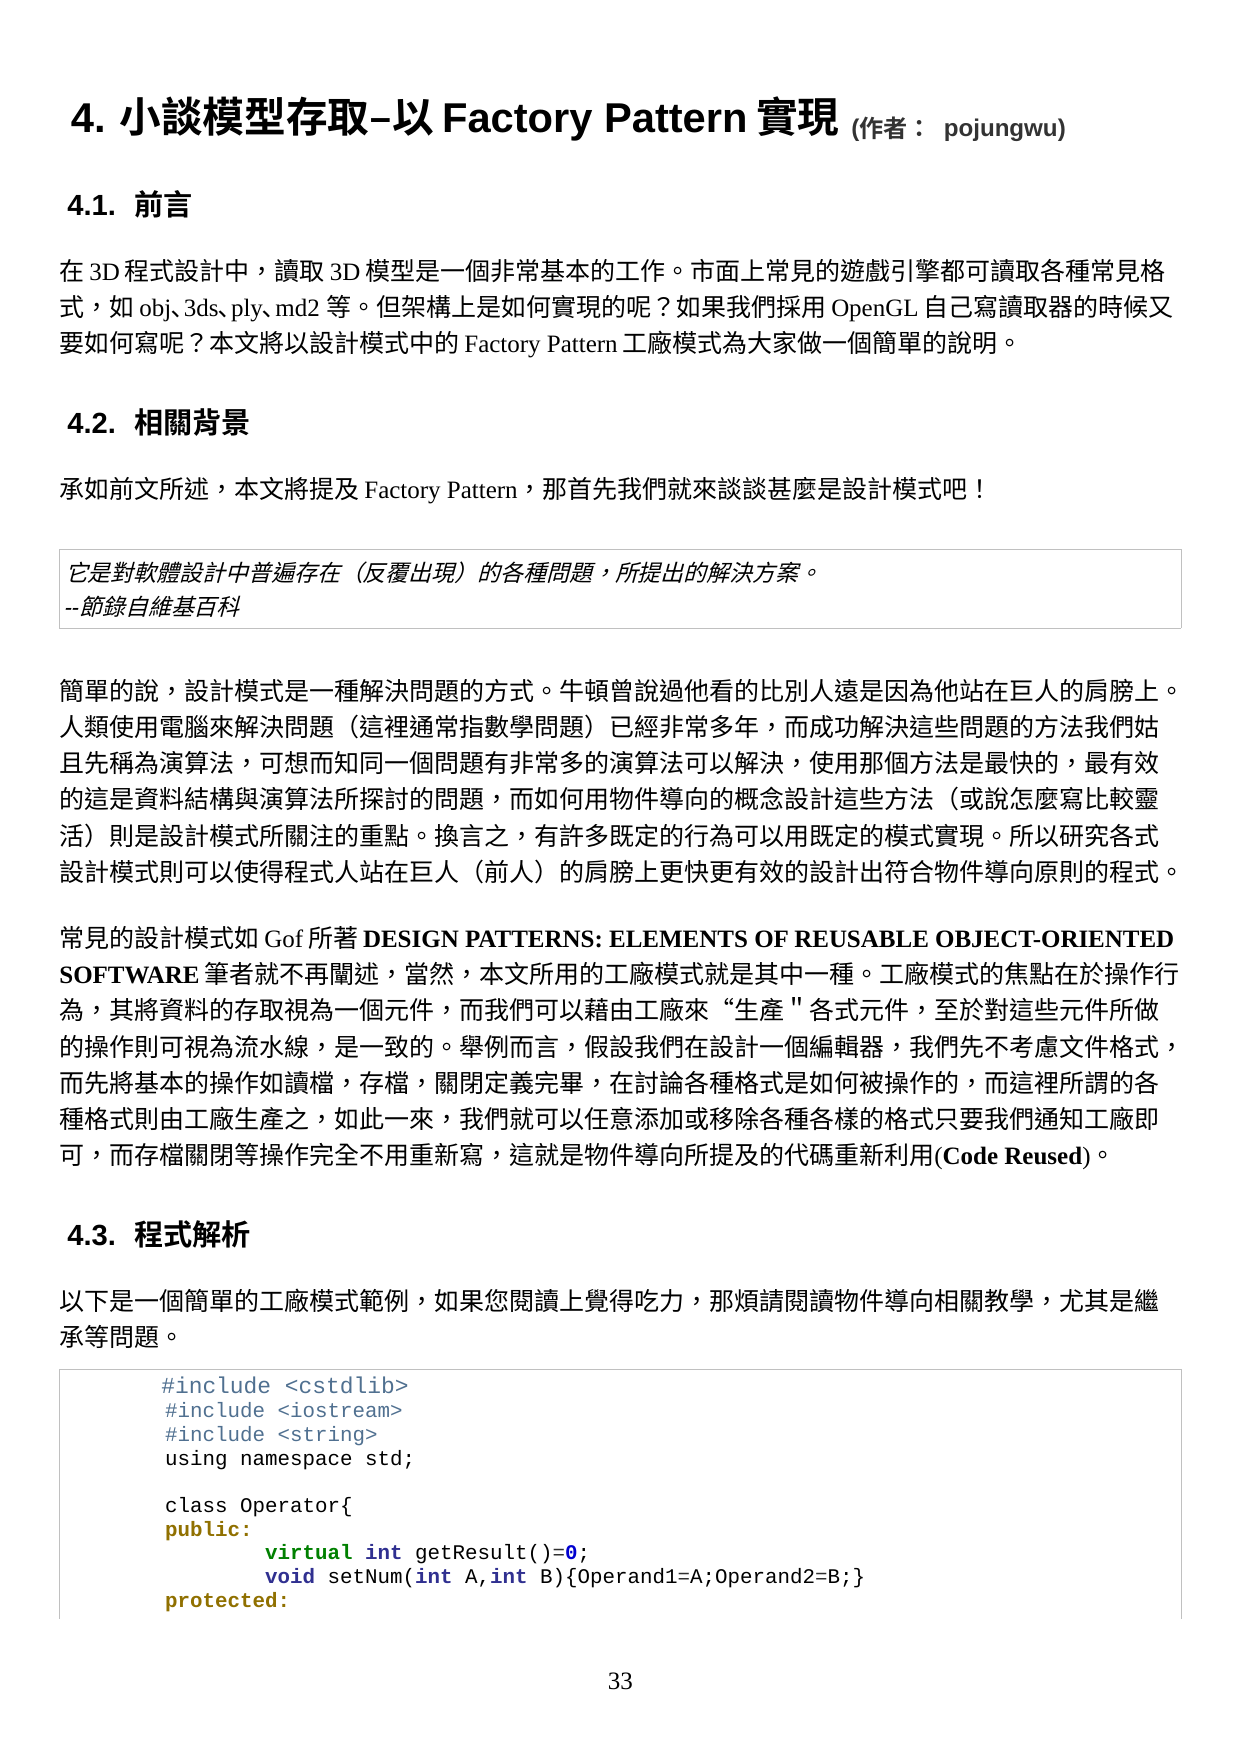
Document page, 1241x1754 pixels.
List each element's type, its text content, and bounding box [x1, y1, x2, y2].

subtitle 相關背景 [59, 400, 1181, 442]
subtitle 程式解析 [59, 1212, 1181, 1254]
subtitle 小談模型存取–以Factory Pattern實現 (作者： pojungwu) [59, 84, 1181, 144]
table_header #include <cstdlib> #include <iostream> #include <string> using namespace std; class Operator{ public: virtual int getResult()=0; void setNum(int A,int B){Operand1=A;Operand2=B;} protected: [60, 1370, 1181, 1619]
text 常見的設計模式如Gof所著DESIGN PATTERNS: ELEMENTS OF REUSABLE OBJECT-ORIENTED SOFTWARE筆者就不再闡述，當然，本文所用的工廠模式就是其中一種。工廠模式的焦點在於操作行為，其將資料的存取視為一個元件，而我們可以藉由工廠來“生產＂各式元件，至於對這些元件所做的操作則可視為流水線，是一致的。舉例而言，假設我們在設計一個編輯器，我們先不考慮文件格式，而先將基本的操作如讀檔，存檔，關閉定義完畢，在討論各種格式是如何被操作的，而這裡所謂的各種格式則由工廠生產之，如此一來，我們就可以任意添加或移除各種各樣的格式只要我們通知工廠即可，而存檔關閉等操作完全不用重新寫，這就是物件導向所提及的代碼重新利用(Code Reused)。 [59, 918, 1181, 1172]
text 以下是一個簡單的工廠模式範例，如果您閱讀上覺得吃力，那煩請閱讀物件導向相關教學，尤其是繼承等問題。 [59, 1281, 1181, 1354]
text 在3D程式設計中，讀取3D模型是一個非常基本的工作。市面上常見的遊戲引擎都可讀取各種常見格式，如obj､3ds､ply､md2 等。但架構上是如何實現的呢？如果我們採用OpenGL自己寫讀取器的時候又要如何寫呢？本文將以設計模式中的Factory Pattern工廠模式為大家做一個簡單的說明。 [59, 251, 1181, 360]
table_header 它是對軟體設計中普遍存在（反覆出現）的各種問題，所提出的解決方案。 --節錄自維基百科 [60, 550, 1181, 627]
text 簡單的說，設計模式是一種解決問題的方式。牛頓曾說過他看的比別人遠是因為他站在巨人的肩膀上。人類使用電腦來解決問題（這裡通常指數學問題）已經非常多年，而成功解決這些問題的方法我們姑且先稱為演算法，可想而知同一個問題有非常多的演算法可以解決，使用那個方法是最快的，最有效的這是資料結構與演算法所探討的問題，而如何用物件導向的概念設計這些方法（或說怎麼寫比較靈活）則是設計模式所關注的重點。換言之，有許多既定的行為可以用既定的模式實現。所以研究各式設計模式則可以使得程式人站在巨人（前人）的肩膀上更快更有效的設計出符合物件導向原則的程式。 [59, 671, 1181, 889]
text 承如前文所述，本文將提及Factory Pattern，那首先我們就來談談甚麼是設計模式吧！ [59, 469, 1181, 506]
subtitle 前言 [59, 182, 1181, 224]
